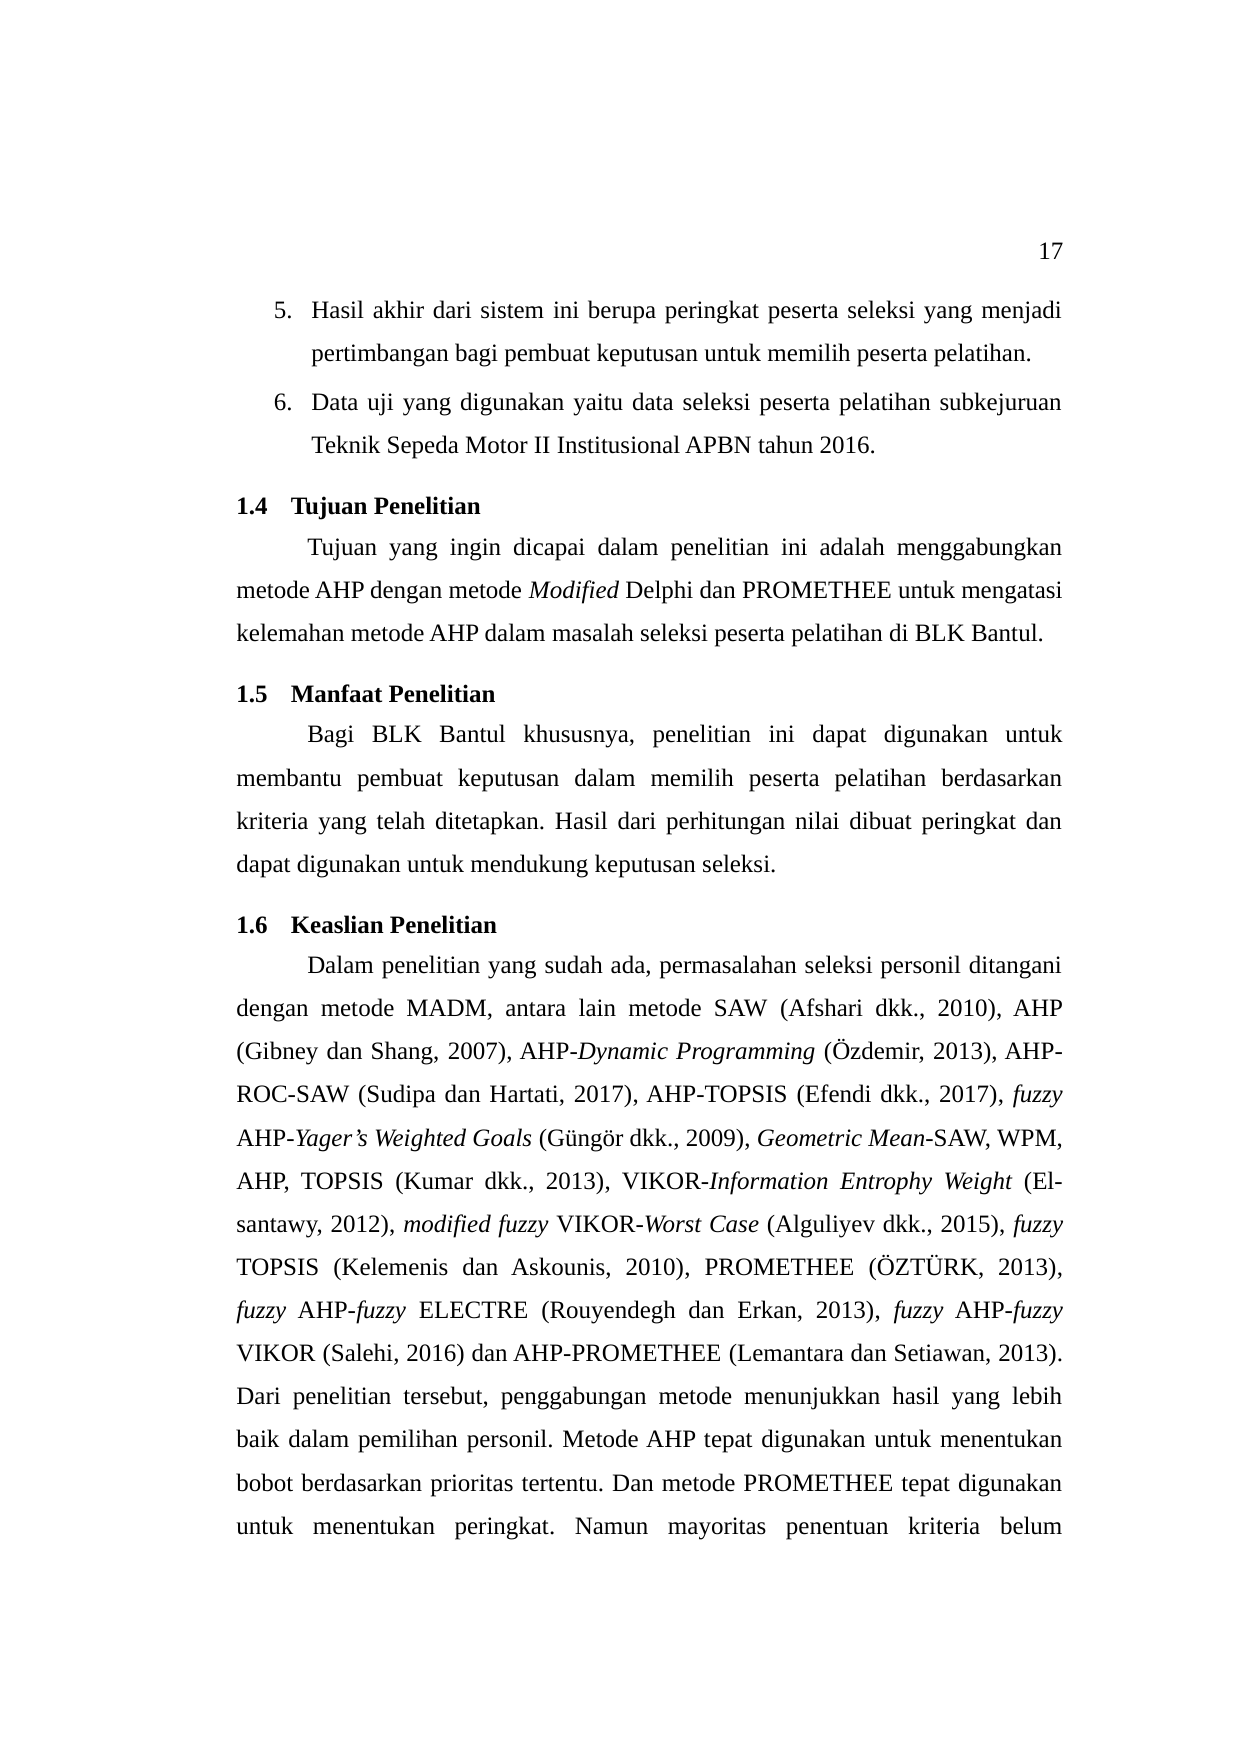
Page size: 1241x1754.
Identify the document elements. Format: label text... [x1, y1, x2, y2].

text Bagi BLK Bantul khususnya, penelitian ini dapat digunakan untuk membantu pembuat keputusan dalam memilih peserta pelatihan berdasarkan kriteria yang telah ditetapkan. Hasil dari perhitungan nilai dibuat peringkat dan dapat digunakan untuk mendukung keputusan seleksi. [236, 719, 1063, 878]
subtitle Keaslian Penelitian [236, 910, 1063, 938]
text Tujuan yang ingin dicapai dalam penelitian ini adalah menggabungkan metode AHP dengan metode Modified Delphi dan PROMETHEE untuk mengatasi kelemahan metode AHP dalam masalah seleksi peserta pelatihan di BLK Bantul. [236, 532, 1063, 647]
subtitle Manfaat Penelitian [236, 679, 1063, 708]
text Dalam penelitian yang sudah ada, permasalahan seleksi personil ditangani dengan metode MADM, antara lain metode SAW (Afshari dkk., 2010), AHP (Gibney dan Shang, 2007), AHP-Dynamic Programming (Özdemir, 2013), AHP-ROC-SAW (Sudipa dan Hartati, 2017), AHP-TOPSIS (Efendi dkk., 2017), fuzzy AHP-Yager’s Weighted Goals (Güngör dkk., 2009), Geometric Mean-SAW, WPM, AHP, TOPSIS (Kumar dkk., 2013), VIKOR-Information Entrophy Weight (El-santawy, 2012), modified fuzzy VIKOR-Worst Case (Alguliyev dkk., 2015), fuzzy TOPSIS (Kelemenis dan Askounis, 2010), PROMETHEE (ÖZTÜRK, 2013), fuzzy AHP-fuzzy ELECTRE (Rouyendegh dan Erkan, 2013), fuzzy AHP-fuzzy VIKOR (Salehi, 2016) dan AHP-PROMETHEE (Lemantara dan Setiawan, 2013). Dari penelitian tersebut, penggabungan metode menunjukkan hasil yang lebih baik dalam pemilihan personil. Metode AHP tepat digunakan untuk menentukan bobot berdasarkan prioritas tertentu. Dan metode PROMETHEE tepat digunakan untuk menentukan peringkat. Namun mayoritas penentuan kriteria belum [236, 950, 1063, 1539]
subtitle Tujuan penelitian [236, 491, 1063, 520]
list Data uji yang digunakan yaitu data seleksi peserta pelatihan subkejuruan Teknik Sepeda Motor II Institusional APBN tahun 2016. [274, 387, 1063, 459]
list Hasil akhir dari sistem ini berupa peringkat peserta seleksi yang menjadi pertimbangan bagi pembuat keputusan untuk memilih peserta pelatihan. [274, 295, 1063, 367]
